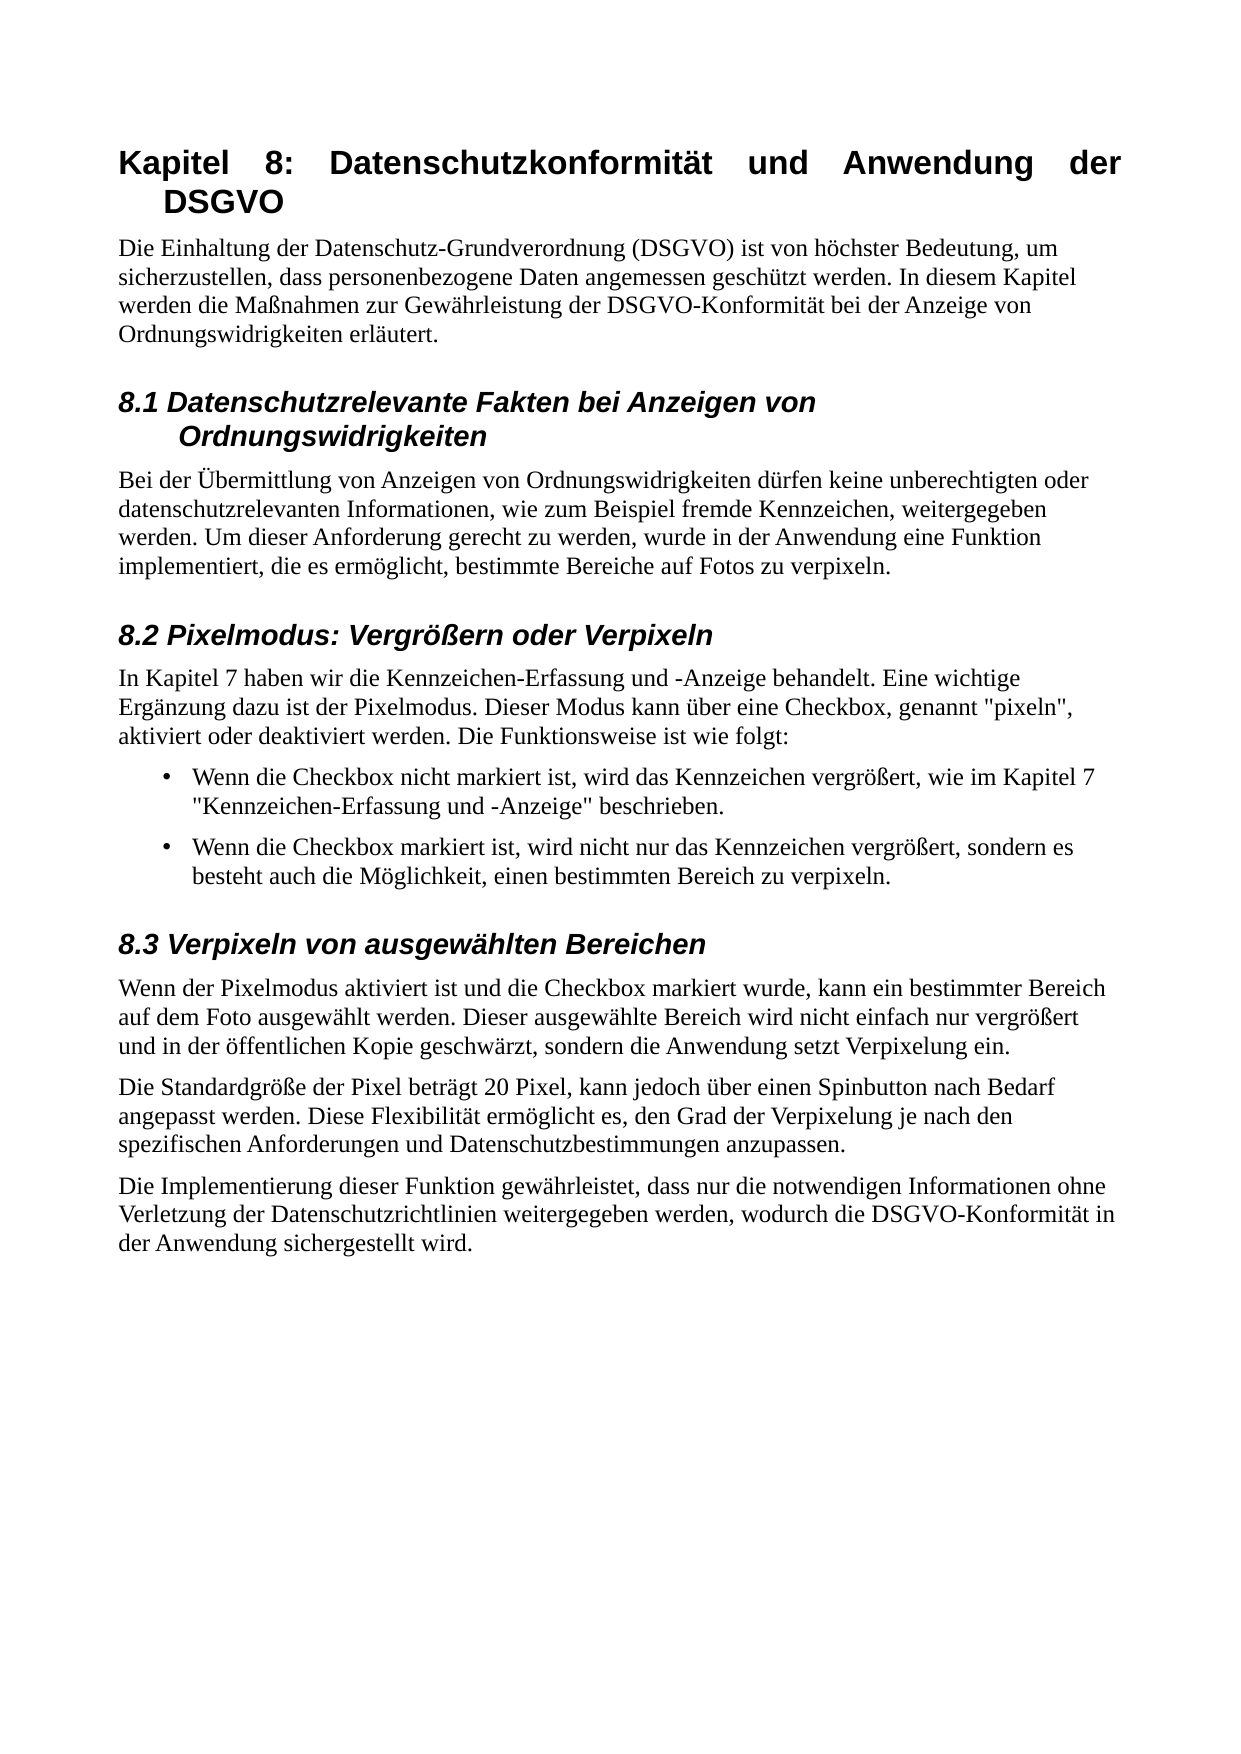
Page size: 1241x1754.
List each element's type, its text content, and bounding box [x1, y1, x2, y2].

subtitle 8.2 Pixelmodus: Vergrößern oder Verpixeln [118, 617, 1122, 651]
text Wenn der Pixelmodus aktiviert ist und die Checkbox markiert wurde, kann ein bestimmter Bereich auf dem Foto ausgewählt werden. Dieser ausgewählte Bereich wird nicht einfach nur vergrößert und in der öffentlichen Kopie geschwärzt, sondern die Anwendung setzt Verpixelung ein. [118, 973, 1122, 1059]
subtitle 8.3 Verpixeln von ausgewählten Bereichen [118, 927, 1122, 961]
list Wenn die Checkbox nicht markiert ist, wird das Kennzeichen vergrößert, wie im Kapitel 7 "Kennzeichen-Erfassung und -Anzeige" beschrieben. [162, 762, 1122, 820]
text Die Implementierung dieser Funktion gewährleistet, dass nur die notwendigen Informationen ohne Verletzung der Datenschutzrichtlinien weitergegeben werden, wodurch die DSGVO-Konformität in der Anwendung sichergestellt wird. [118, 1171, 1122, 1257]
subtitle Kapitel 8: Datenschutzkonformität und Anwendung der DSGVO [118, 143, 1122, 220]
text Bei der Übermittlung von Anzeigen von Ordnungswidrigkeiten dürfen keine unberechtigten oder datenschutzrelevanten Informationen, wie zum Beispiel fremde Kennzeichen, weitergegeben werden. Um dieser Anforderung gerecht zu werden, wurde in der Anwendung eine Funktion implementiert, die es ermöglicht, bestimmte Bereiche auf Fotos zu verpixeln. [118, 465, 1122, 580]
list Wenn die Checkbox markiert ist, wird nicht nur das Kennzeichen vergrößert, sondern es besteht auch die Möglichkeit, einen bestimmten Bereich zu verpixeln. [162, 832, 1122, 890]
text Die Standardgröße der Pixel beträgt 20 Pixel, kann jedoch über einen Spinbutton nach Bedarf angepasst werden. Diese Flexibilität ermöglicht es, den Grad der Verpixelung je nach den spezifischen Anforderungen und Datenschutzbestimmungen anzupassen. [118, 1072, 1122, 1158]
text Die Einhaltung der Datenschutz-Grundverordnung (DSGVO) ist von höchster Bedeutung, um sicherzustellen, dass personenbezogene Daten angemessen geschützt werden. In diesem Kapitel werden die Maßnahmen zur Gewährleistung der DSGVO-Konformität bei der Anzeige von Ordnungswidrigkeiten erläutert. [118, 233, 1122, 348]
subtitle 8.1 Datenschutzrelevante Fakten bei Anzeigen von Ordnungswidrigkeiten [118, 385, 1122, 452]
text In Kapitel 7 haben wir die Kennzeichen-Erfassung und -Anzeige behandelt. Eine wichtige Ergänzung dazu ist der Pixelmodus. Dieser Modus kann über eine Checkbox, genannt "pixeln", aktiviert oder deaktiviert werden. Die Funktionsweise ist wie folgt: [118, 663, 1122, 750]
